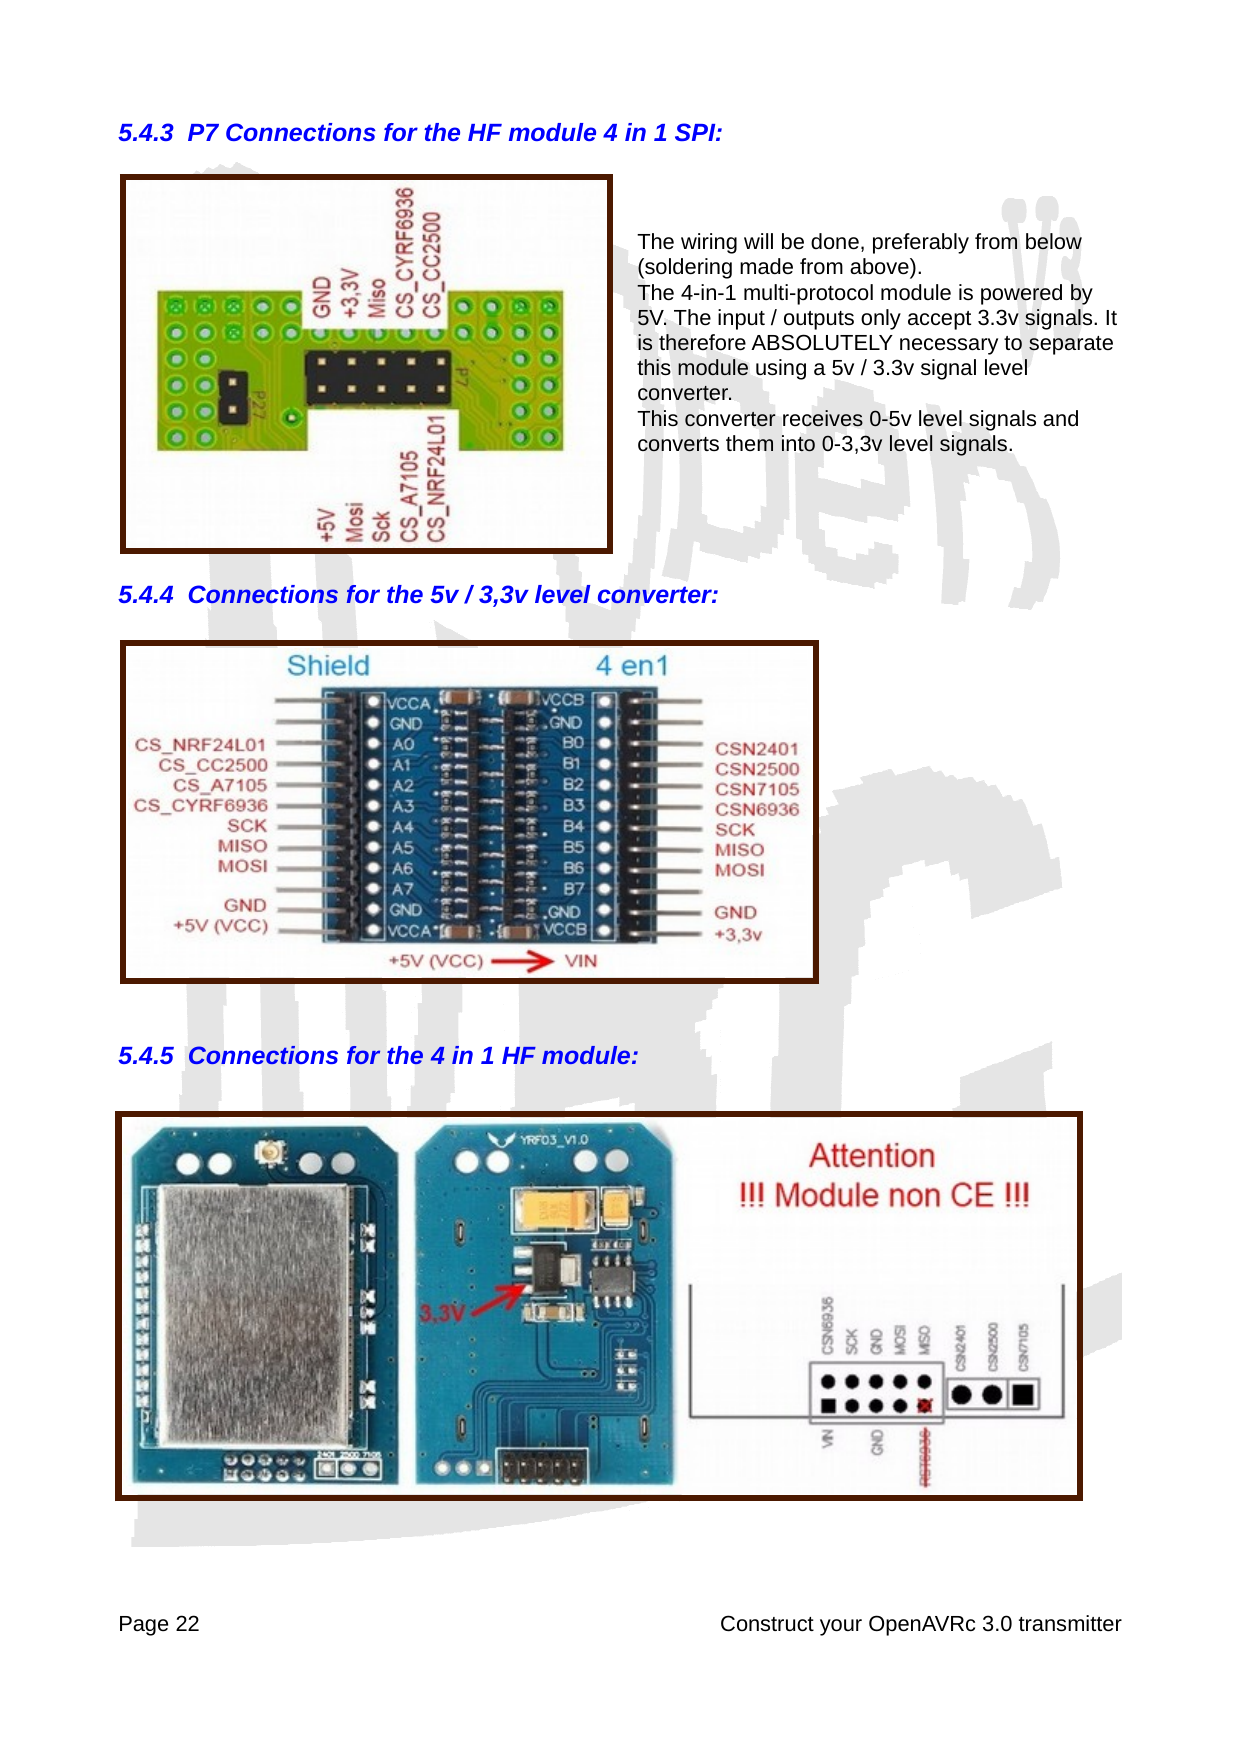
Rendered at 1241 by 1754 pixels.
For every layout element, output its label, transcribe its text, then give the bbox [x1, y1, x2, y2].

text This converter receives 0-5v level signals and converts them into 0-3,3v level signals. [613, 405, 1122, 456]
text The 4-in-1 multi-protocol module is powered by 5V. The input / outputs only accept 3.3v signals. It is therefore ABSOLUTELY necessary to separate this module using a 5v / 3.3v signal level converter. [613, 279, 1122, 405]
picture [126, 180, 607, 548]
picture [124, 1119, 1075, 1494]
subtitle 5.4.4 Connections for the 5v / 3,3v level converter: [118, 580, 1122, 608]
subtitle 5.4.5 Connections for the 4 in 1 HF module: [118, 1041, 1122, 1069]
subtitle 5.4.3 P7 Connections for the HF module 4 in 1 SPI: [118, 118, 1122, 147]
picture [128, 648, 811, 976]
text The wiring will be done, preferably from below (soldering made from above). [613, 229, 1122, 279]
